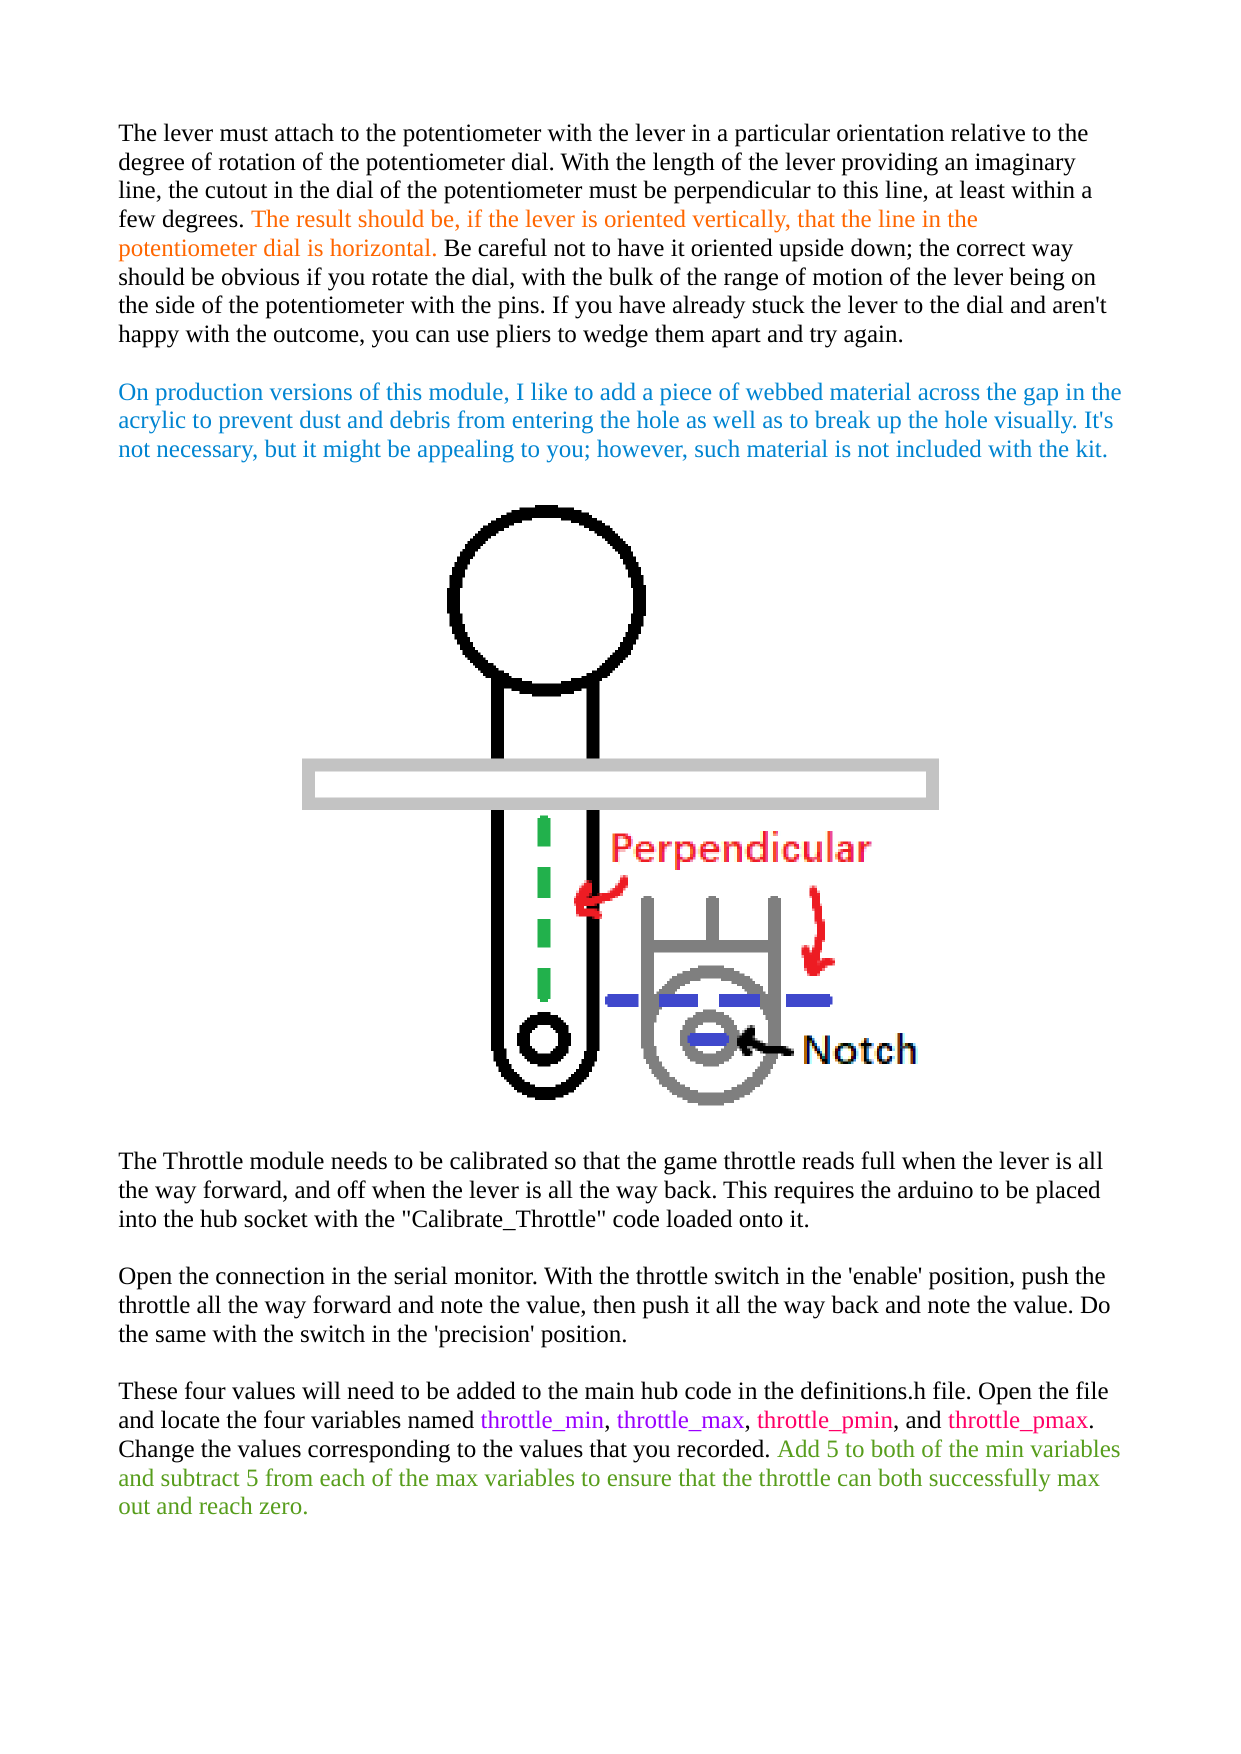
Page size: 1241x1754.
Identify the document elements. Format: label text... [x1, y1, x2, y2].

text Open the connection in the serial monitor. With the throttle switch in the 'enable' position, push the throttle all the way forward and note the value, then push it all the way back and note the value. Do the same with the switch in the 'precision' position. [118, 1261, 1122, 1348]
text These four values will need to be added to the main hub code in the definitions.h file. Open the file and locate the four variables named throttle_min, throttle_max, throttle_pmin, and throttle_pmax. Change the values corresponding to the values that you recorded. Add 5 to both of the min variables and subtract 5 from each of the max variables to ensure that the throttle can both successfully max out and reach zero. [118, 1376, 1122, 1520]
picture [285, 491, 956, 1118]
text On production versions of this module, I like to add a piece of webbed material across the gap in the acrylic to prevent dust and debris from entering the hole as well as to break up the hole visually. It's not necessary, but it might be appealing to you; however, such material is not included with the kit. [118, 377, 1122, 463]
text The lever must attach to the potentiometer with the lever in a particular orientation relative to the degree of rotation of the potentiometer dial. With the length of the lever providing an imaginary line, the cutout in the dial of the potentiometer must be perpendicular to this line, at least within a few degrees. The result should be, if the lever is oriented vertically, that the line in the potentiometer dial is horizontal. Be careful not to have it oriented upside down; the correct way should be obvious if you rotate the dial, with the bulk of the range of motion of the lever being on the side of the potentiometer with the pins. If you have already stuck the lever to the dial and aren't happy with the outcome, you can use pliers to wedge them apart and try again. [118, 118, 1122, 348]
text The Throttle module needs to be calibrated so that the game throttle reads full when the lever is all the way forward, and off when the lever is all the way back. This requires the arduino to be placed into the hub socket with the "Calibrate_Throttle" code loaded onto it. [118, 1146, 1122, 1233]
